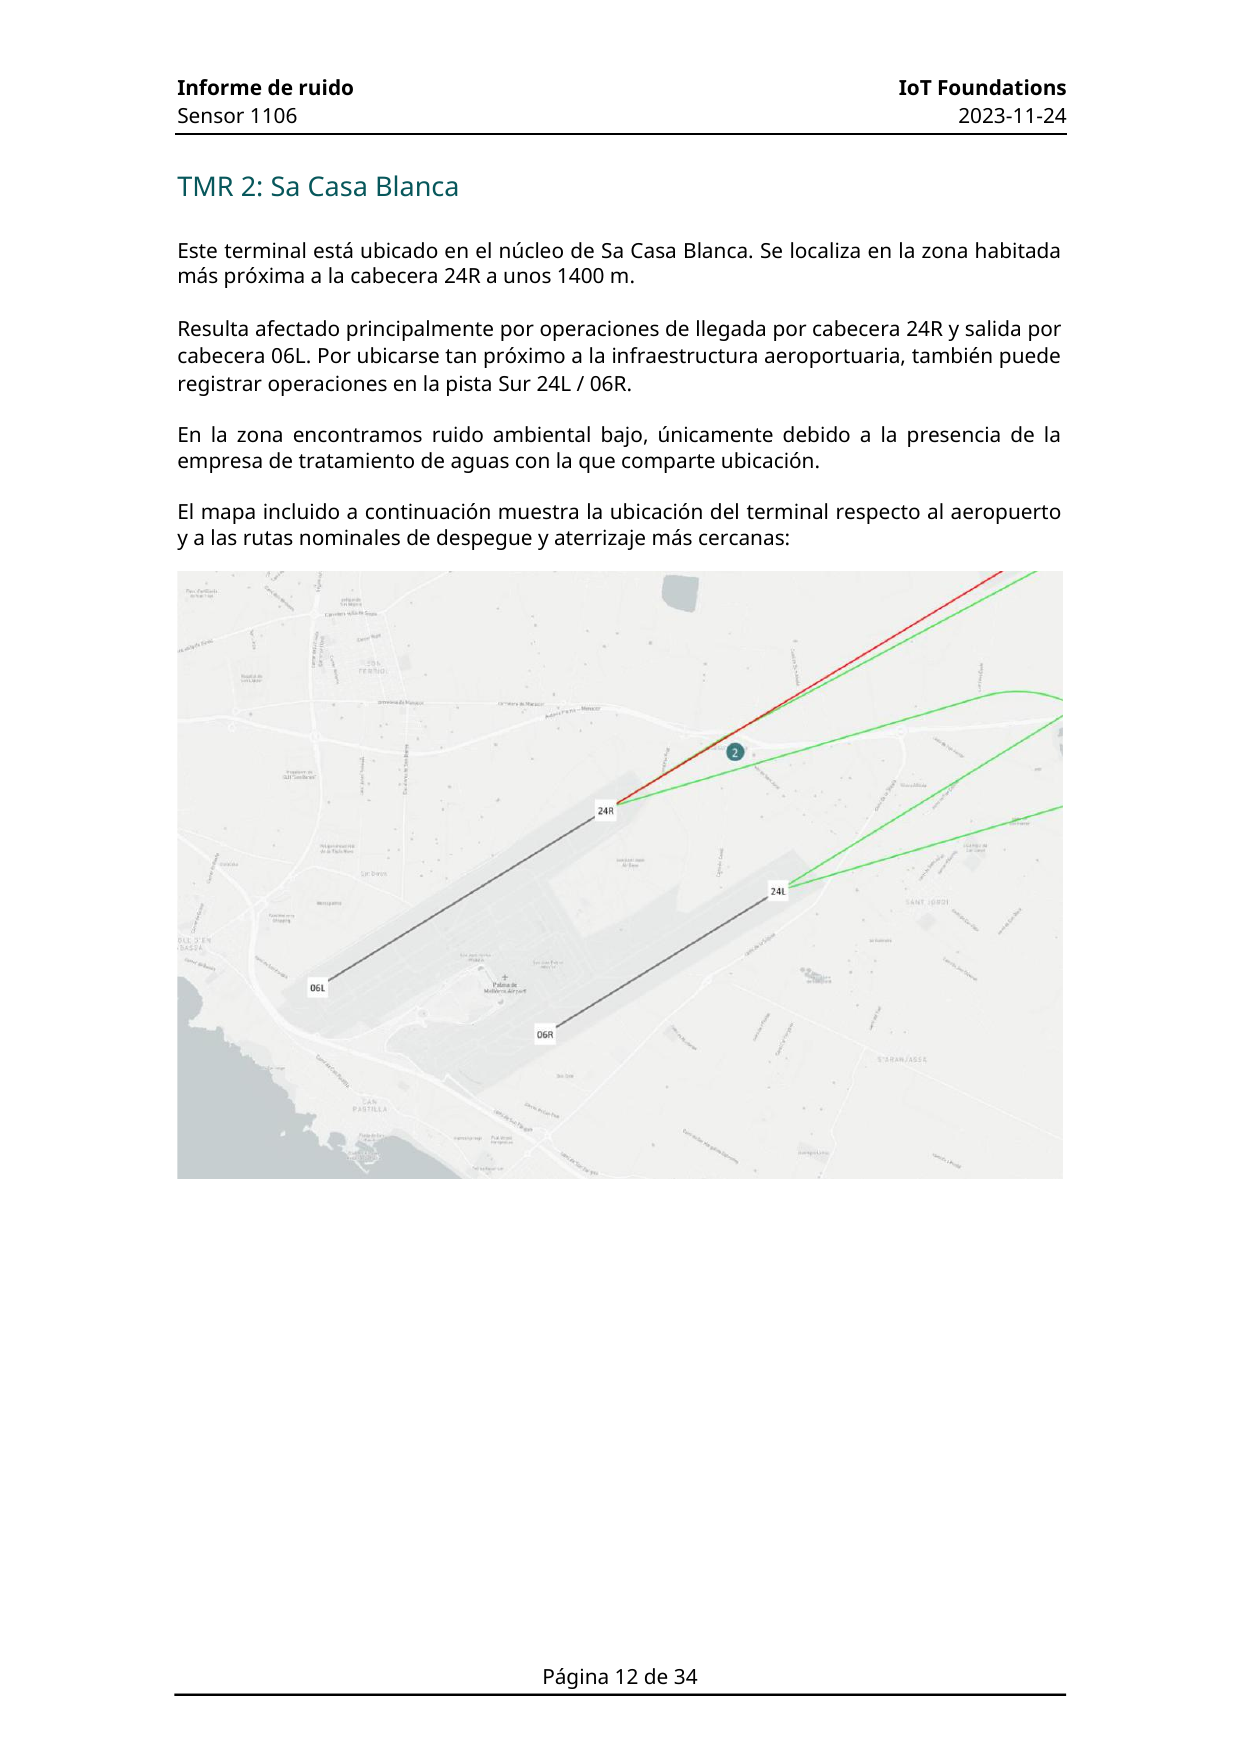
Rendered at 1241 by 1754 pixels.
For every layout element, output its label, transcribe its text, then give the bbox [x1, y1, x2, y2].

text En la zona encontramos ruido ambiental bajo, únicamente debido a la presencia de la empresa de tratamiento de aguas con la que comparte ubicación. [177, 422, 1062, 474]
text Resulta afectado principalmente por operaciones de llegada por cabecera 24R y salida por cabecera 06L. Por ubicarse tan próximo a la infraestructura aeroportuaria, también puede registrar operaciones en la pista Sur 24L / 06R. [177, 314, 1062, 398]
table_cell Sensor 1106 [175, 102, 575, 130]
table_header Informe de ruido [175, 73, 575, 102]
text TMR 2: Sa Casa Blanca [177, 168, 1090, 205]
text Página 12 de 34 [150, 1662, 1089, 1690]
text Este terminal está ubicado en el núcleo de Sa Casa Blanca. Se localiza en la zona habitada más próxima a la cabecera 24R a unos 1400 m. [177, 237, 1062, 290]
table_cell 2023-11-24 [575, 102, 1067, 130]
picture [177, 571, 1063, 1179]
table_header IoT Foundations [575, 73, 1067, 102]
text El mapa incluido a continuación muestra la ubicación del terminal respecto al aeropuerto y a las rutas nominales de despegue y aterrizaje más cercanas: [177, 499, 1062, 551]
